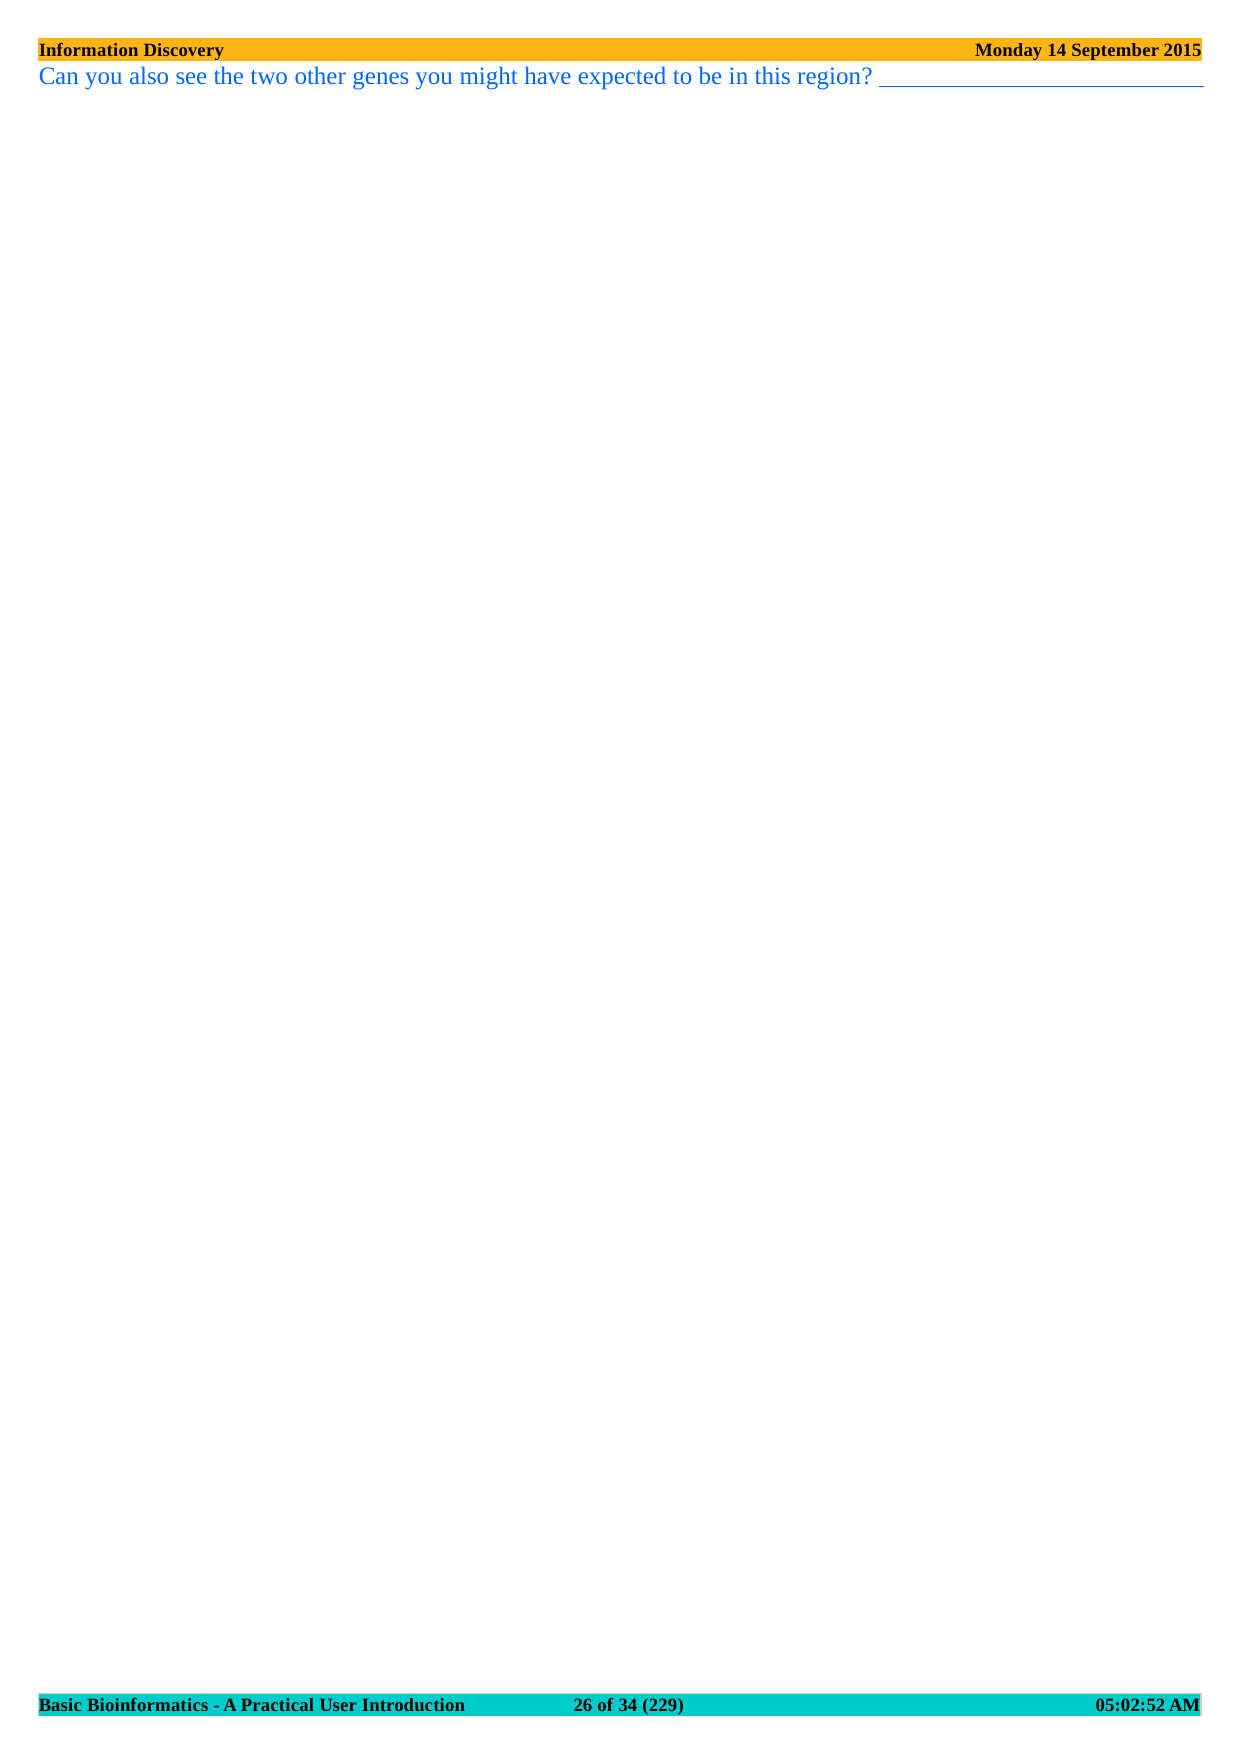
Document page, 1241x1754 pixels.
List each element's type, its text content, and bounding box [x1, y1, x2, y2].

text Can you also see the two other genes you might have expected to be in this region? [38, 61, 1202, 89]
